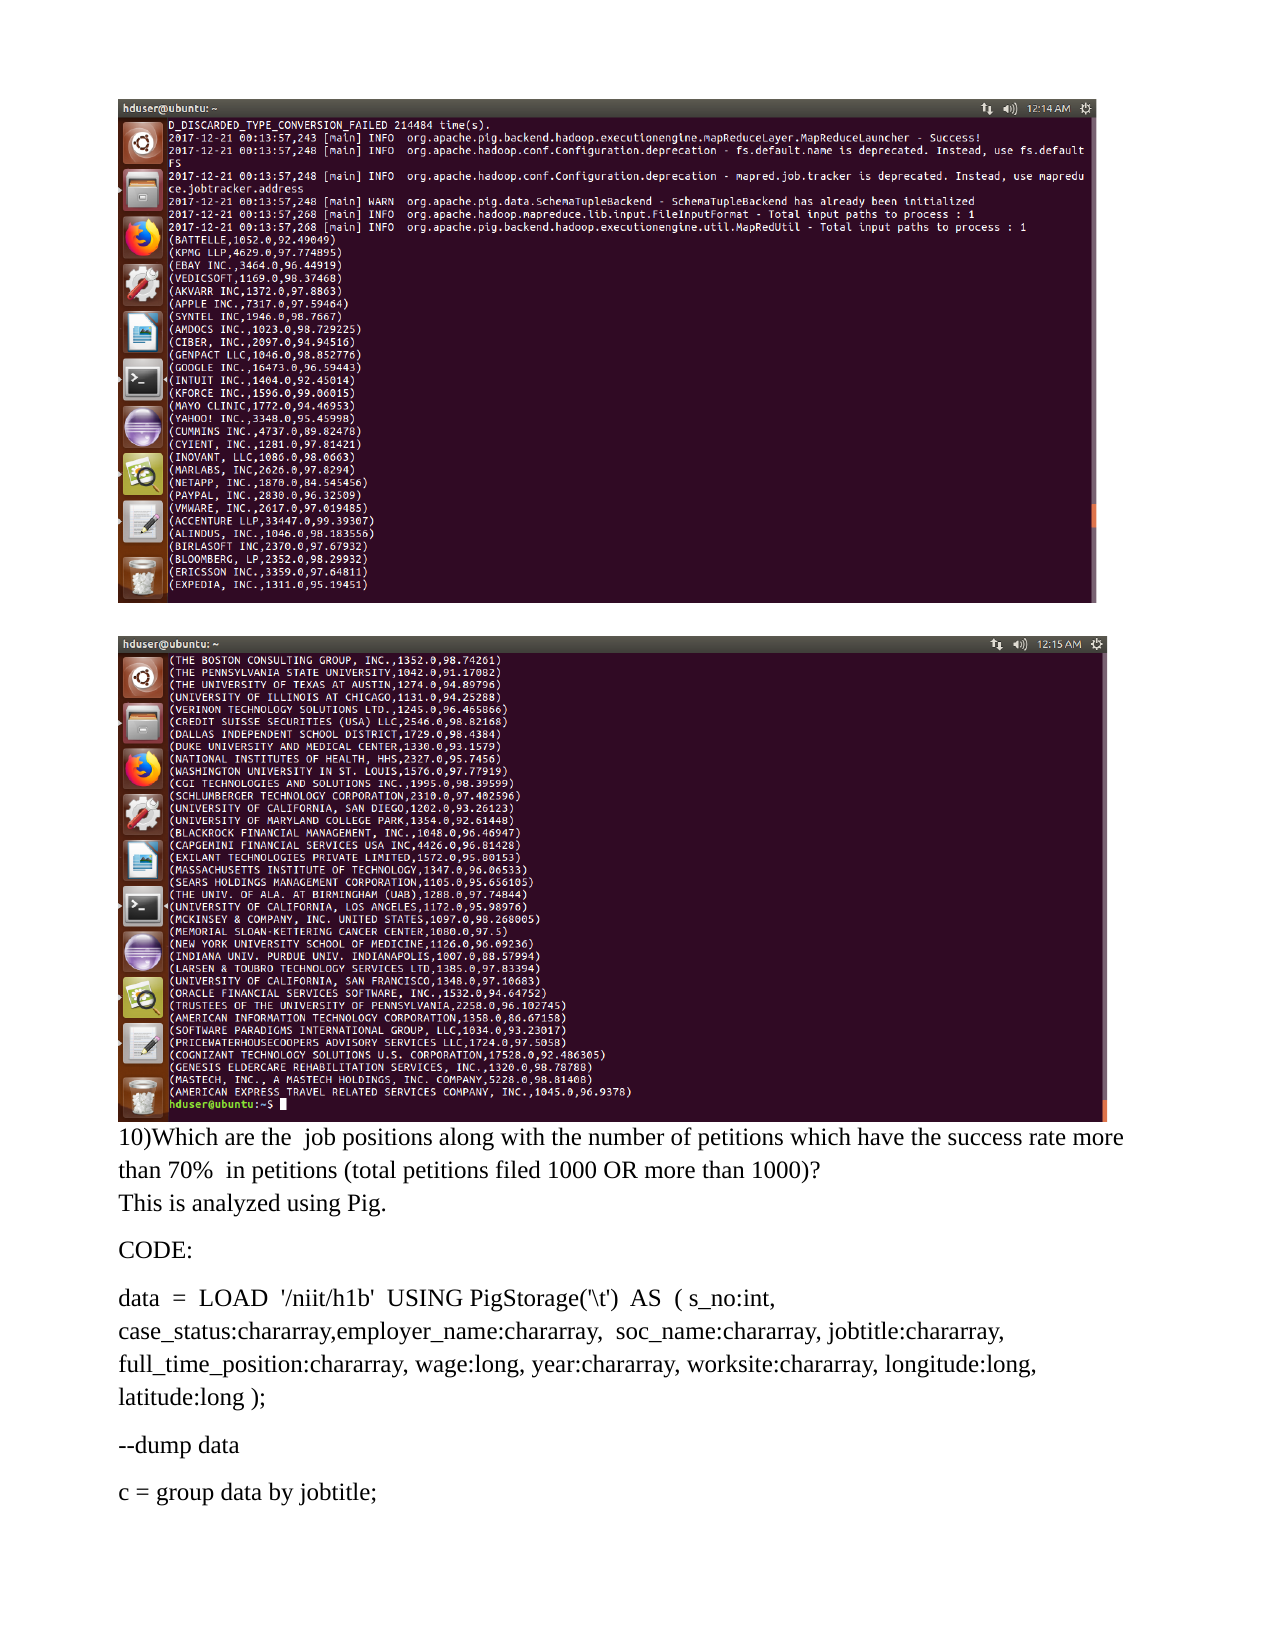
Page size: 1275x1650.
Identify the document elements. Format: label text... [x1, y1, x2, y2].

text c = group data by jobtitle; [118, 1477, 1157, 1506]
text 10)Which are the job positions along with the number of petitions which have the success rate more than 70% in petitions (total petitions filed 1000 OR more than 1000)? [118, 636, 1157, 1184]
text data = LOAD '/niit/h1b' USING PigStorage('\t') AS ( s_no:int, case_status:chararray,employer_name:chararray, soc_name:chararray, jobtitle:chararray, full_time_position:chararray, wage:long, year:chararray, worksite:chararray, longitude:long, latitude:long ); [118, 1283, 1157, 1411]
text CODE: [118, 1236, 1157, 1264]
text This is analyzed using Pig. [118, 1188, 1157, 1217]
text --dump data [118, 1430, 1157, 1458]
